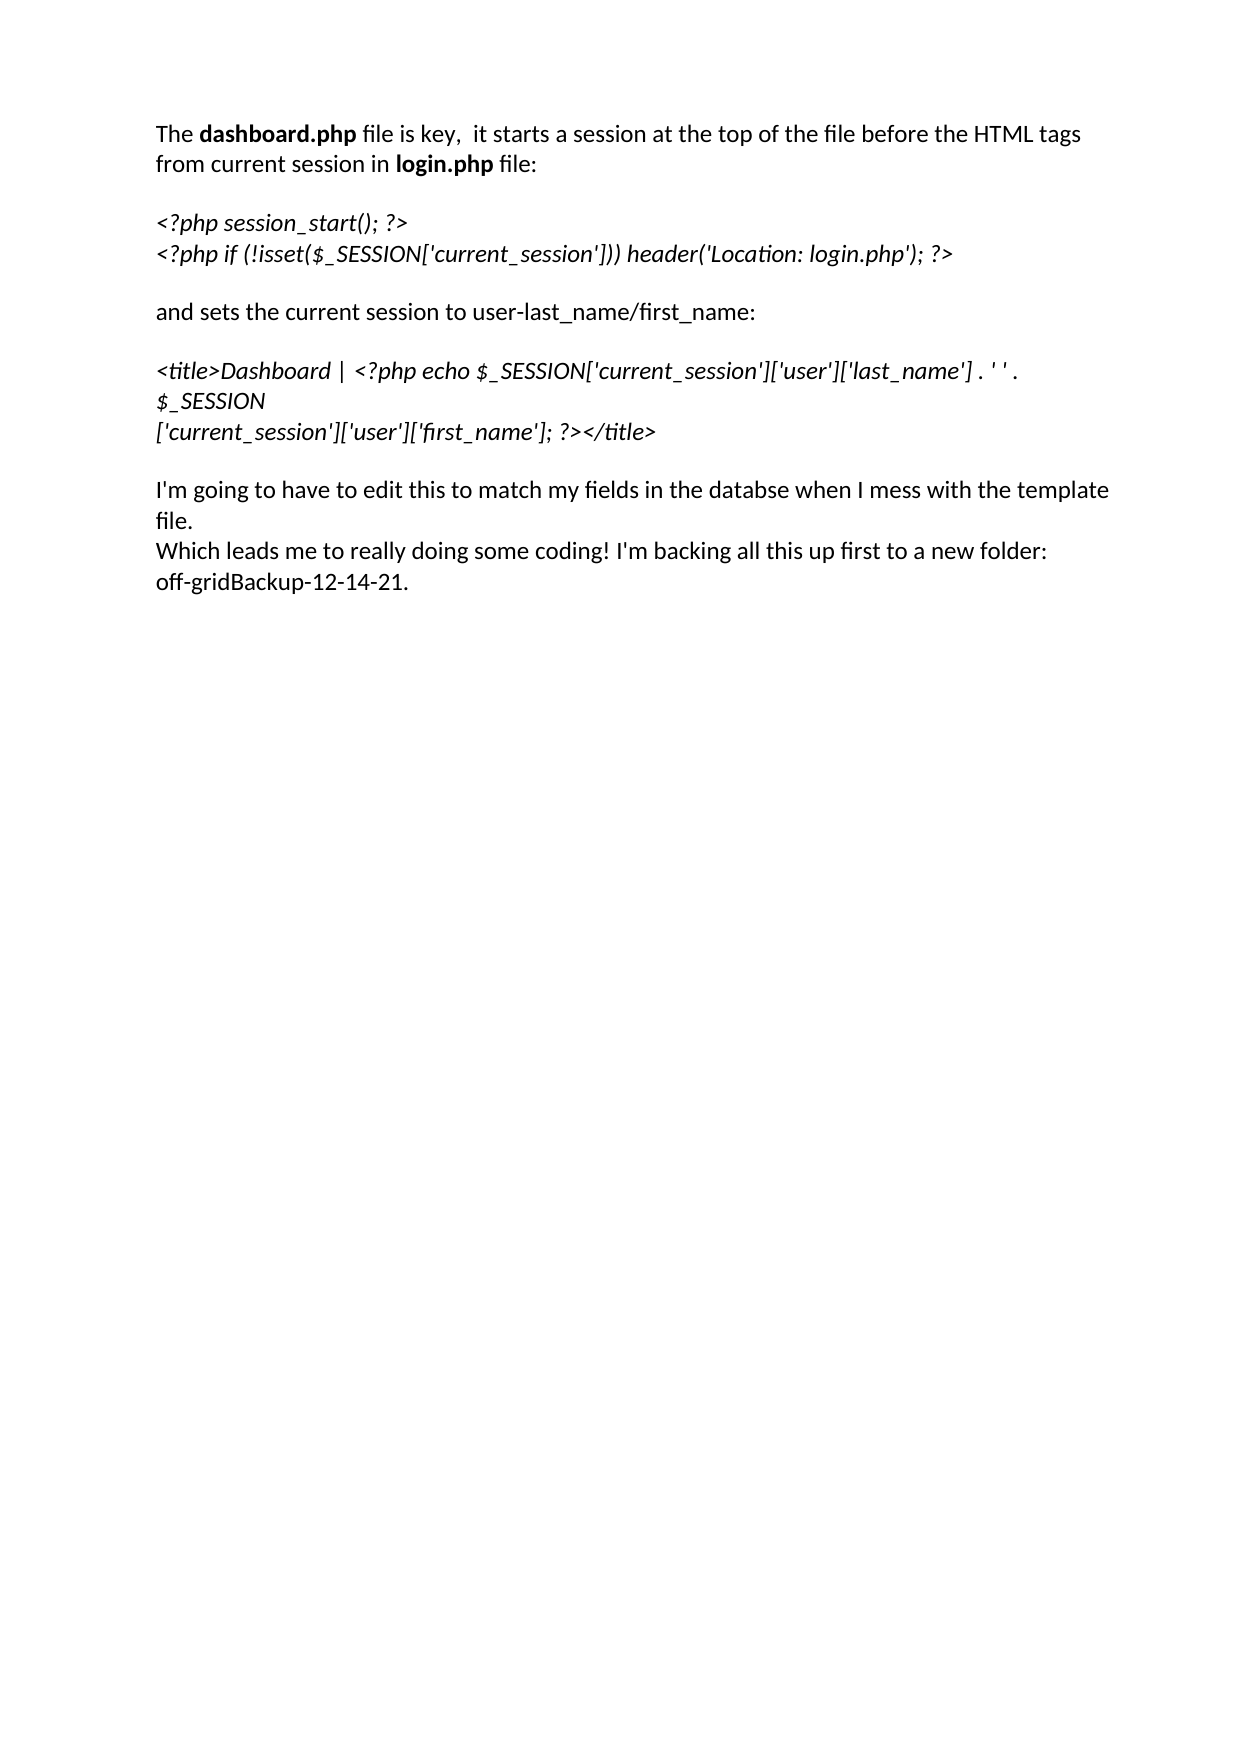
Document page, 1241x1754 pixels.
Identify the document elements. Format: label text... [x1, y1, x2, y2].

text Which leads me to really doing some coding! I'm backing all this up first to a new folder: [156, 535, 1122, 566]
text <?php session_start(); ?> [156, 207, 1122, 238]
text I'm going to have to edit this to match my fields in the databse when I mess with the template file. [156, 474, 1122, 535]
text and sets the current session to user-last_name/first_name: [156, 296, 1122, 327]
text The dashboard.php file is key, it starts a session at the top of the file before the HTML tags from current session in login.php file: [156, 118, 1122, 179]
text <?php if (!isset($_SESSION['current_session'])) header('Location: login.php'); ?> [156, 238, 1122, 268]
text ['current_session']['user']['first_name']; ?></title> [156, 416, 1122, 446]
text off-gridBackup-12-14-21. [156, 566, 1122, 596]
text <title>Dashboard | <?php echo $_SESSION['current_session']['user']['last_name'] . ' ' . $_SESSION [156, 355, 1122, 416]
